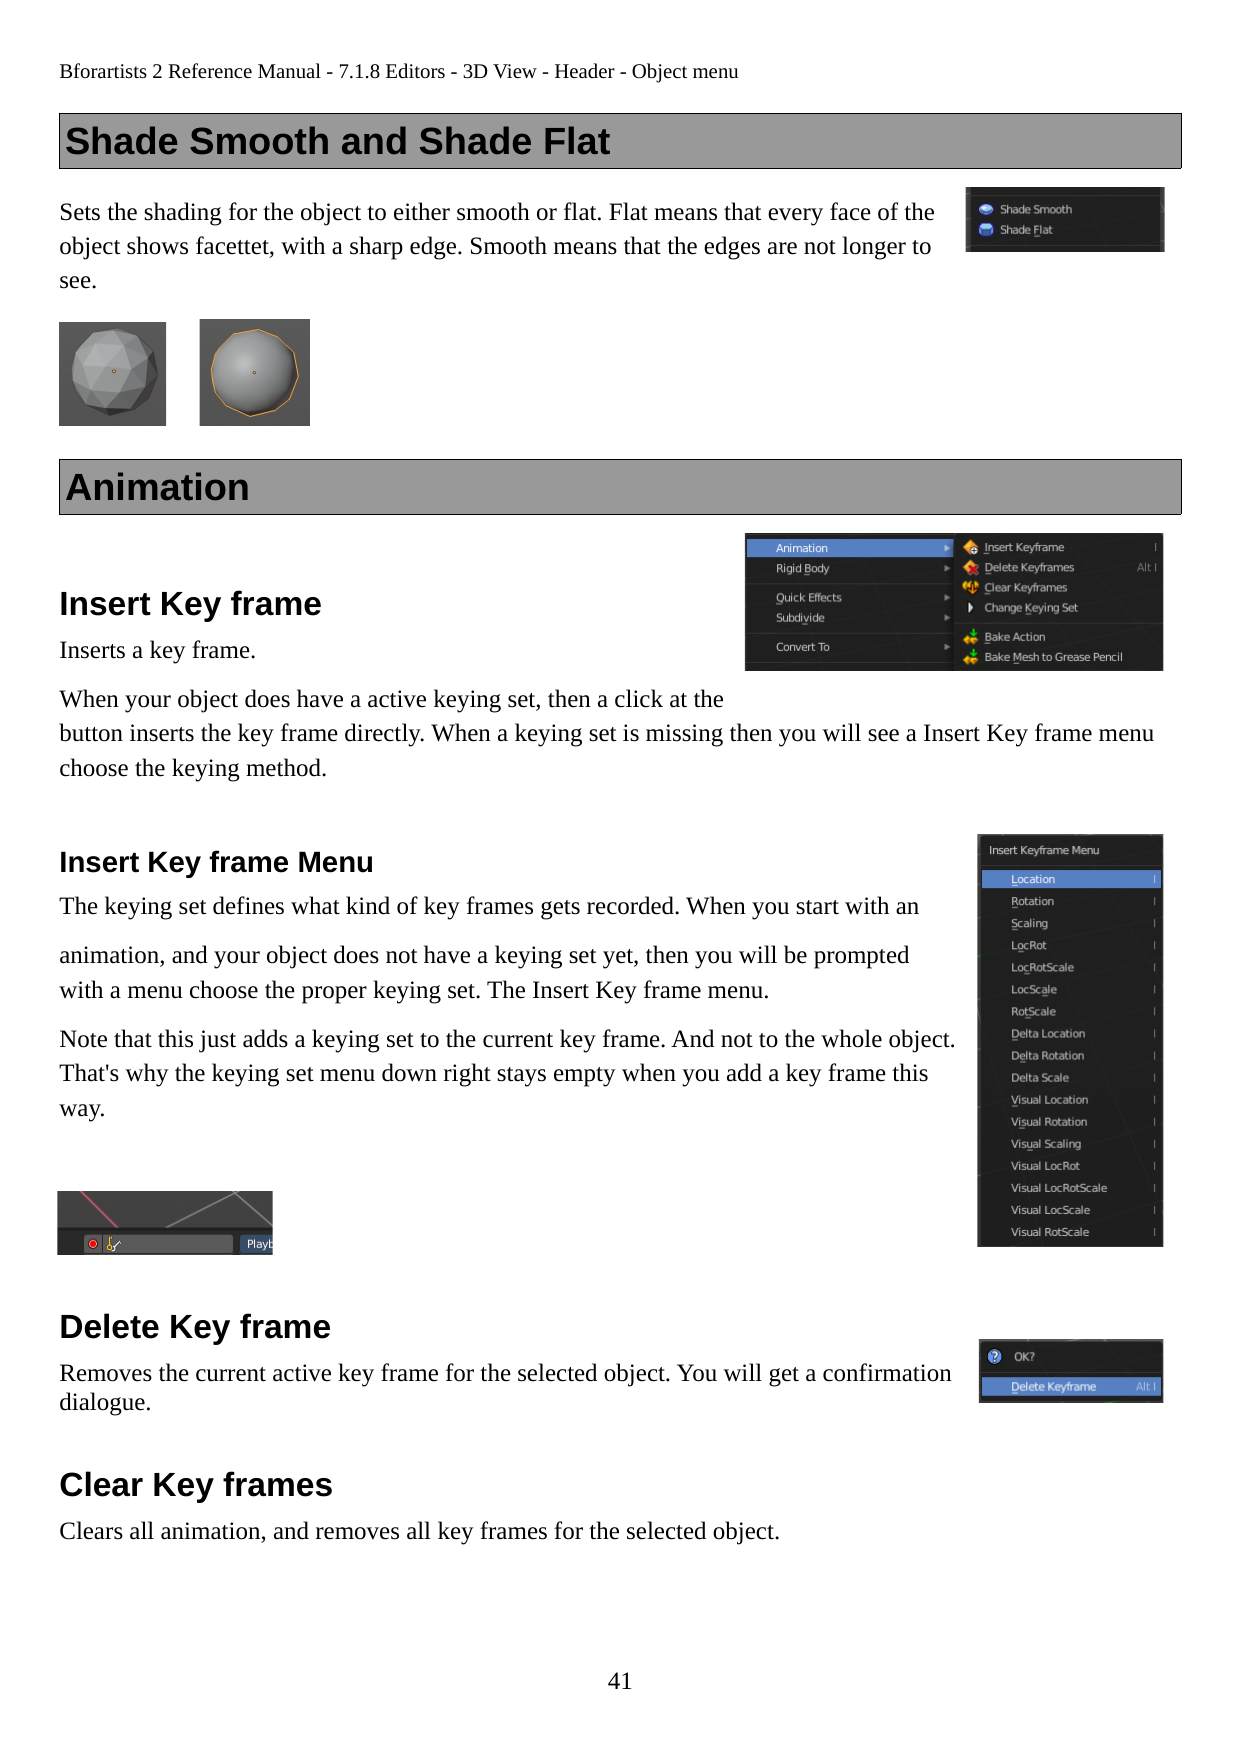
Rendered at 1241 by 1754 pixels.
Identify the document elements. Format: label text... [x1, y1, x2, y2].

table_header Shade Smooth and Shade Flat [60, 114, 1181, 168]
text Sets the shading for the object to either smooth or flat. Flat means that every face of the object shows facettet, with a sharp edge. Smooth means that the edges are not longer to see. [59, 197, 1181, 294]
subtitle Insert Key frame Menu [59, 845, 977, 879]
picture [59, 322, 167, 426]
text Removes the current active key frame for the selected object. You will get a confirmation dialogue. [59, 1358, 1181, 1415]
table_header Animation [60, 460, 1181, 514]
picture [199, 319, 310, 426]
subtitle [1164, 845, 1181, 879]
text Inserts a key frame. [59, 635, 744, 663]
subtitle Insert Key frame [59, 584, 744, 622]
text [1164, 635, 1181, 663]
subtitle Delete Key frame [59, 1307, 1181, 1345]
picture [977, 834, 1164, 1247]
text animation, and your object does not have a keying set yet, then you will be prompted with a menu choose the proper keying set. The Insert Key frame menu. [59, 941, 977, 1004]
text The keying set defines what kind of key frames gets recorded. When you start with an [59, 891, 977, 920]
text When your object does have a active keying set, then a click at the button inserts the key frame directly. When a keying set is missing then you will see a Insert Key frame menu choose the keying method. [59, 684, 1181, 782]
picture [978, 1339, 1164, 1403]
subtitle [1164, 584, 1181, 622]
text Clears all animation, and removes all key frames for the selected object. [59, 1516, 1181, 1545]
subtitle Clear Key frames [59, 1465, 1181, 1503]
picture [965, 187, 1165, 252]
picture [57, 1191, 273, 1255]
picture [744, 533, 1164, 671]
text Note that this just adds a keying set to the current key frame. And not to the whole object. That's why the keying set menu down right stays empty when you add a key frame this way. [59, 1024, 977, 1122]
